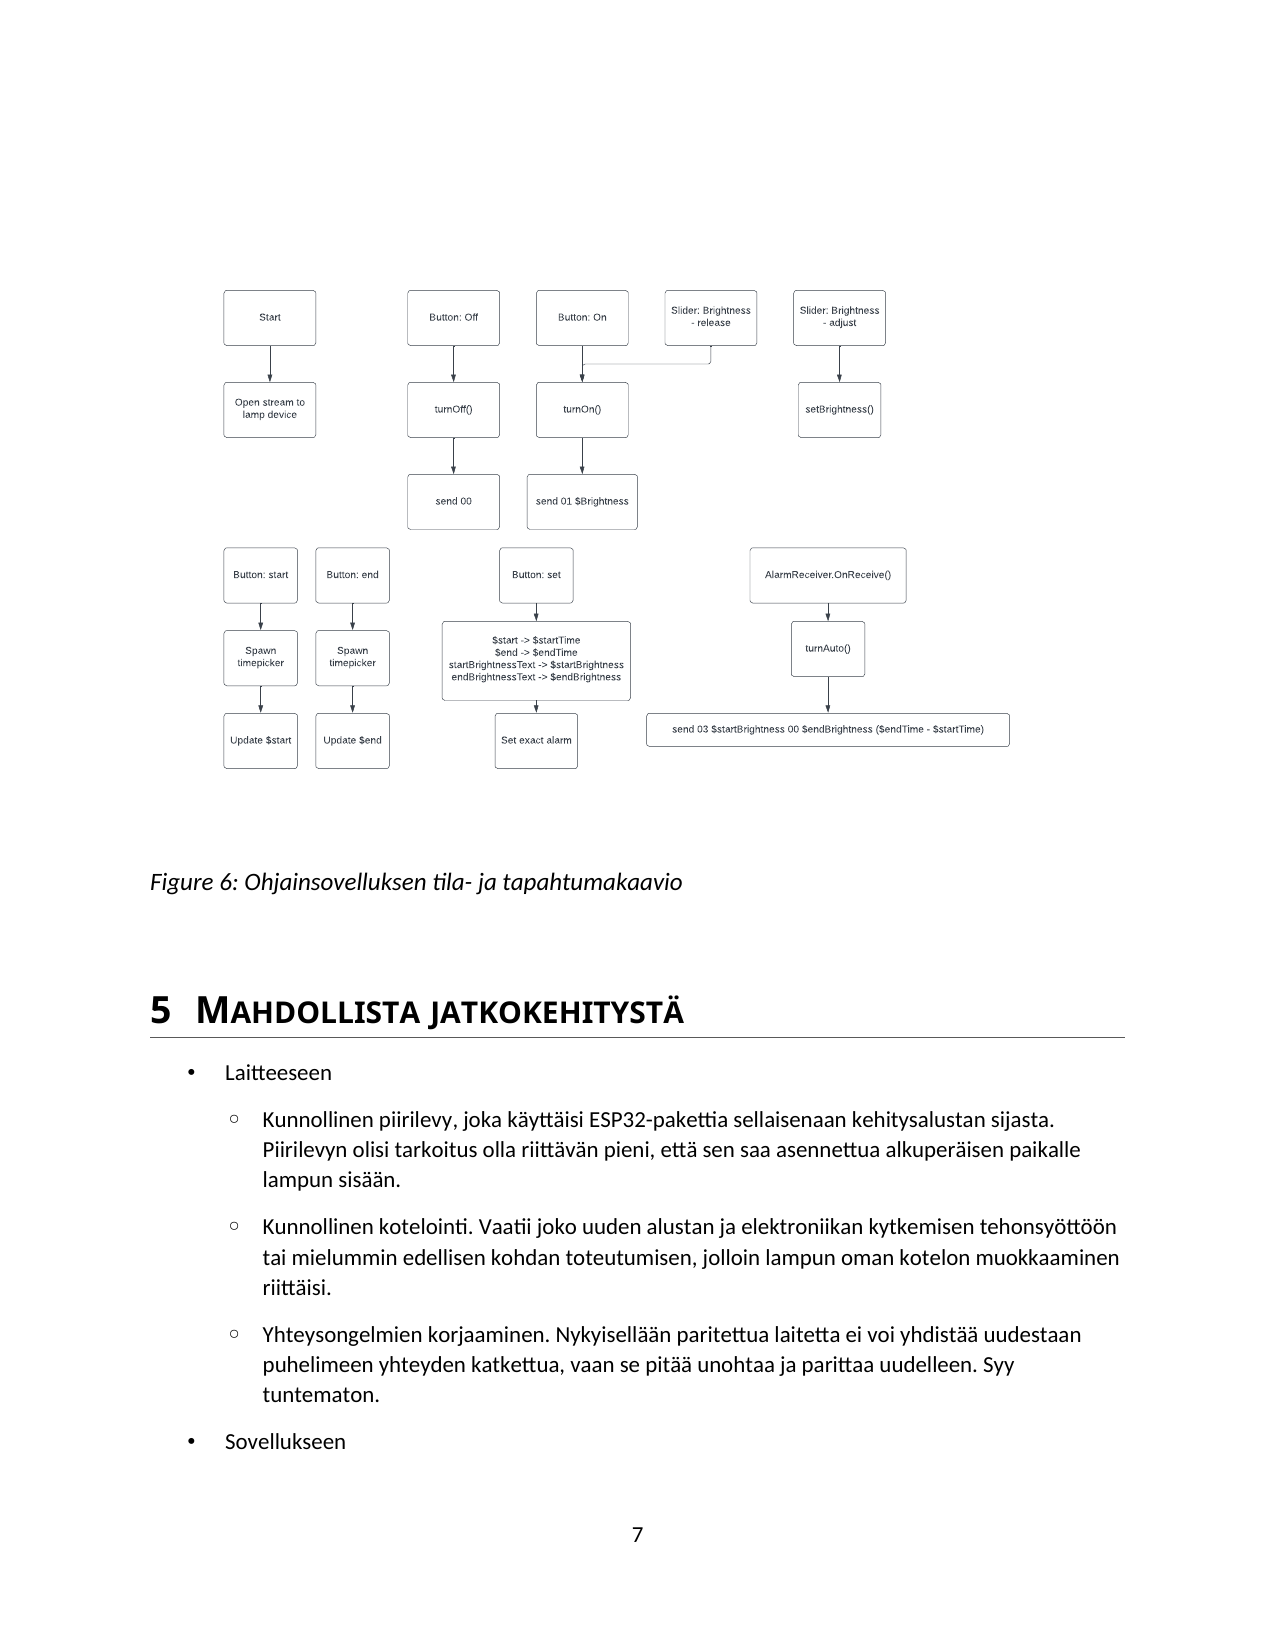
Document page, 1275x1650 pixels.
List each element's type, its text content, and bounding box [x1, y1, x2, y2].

list Kunnollinen piirilevy, joka käyttäisi ESP32-pakettia sellaisenaan kehitysalustan sijasta. Piirilevyn olisi tarkoitus olla riittävän pieni, että sen saa asennettua alkuperäisen paikalle lampun sisään. [225, 1105, 1125, 1194]
list Laitteeseen [187, 1058, 1125, 1086]
list Sovellukseen [187, 1427, 1125, 1455]
subtitle Mahdollista jatkokehitystä [150, 983, 1125, 1037]
list Yhteysongelmien korjaaminen. Nykyisellään paritettua laitetta ei voi yhdistää uudestaan puhelimeen yhteyden katkettua, vaan se pitää unohtaa ja parittaa uudelleen. Syy tuntematon. [225, 1320, 1125, 1408]
text Figure 6: Ohjainsovelluksen tila- ja tapahtumakaavio [150, 851, 1125, 897]
list Kunnollinen kotelointi. Vaatii joko uuden alustan ja elektroniikan kytkemisen tehonsyöttöön tai mielummin edellisen kohdan toteutumisen, jolloin lampun oman kotelon muokkaaminen riittäisi. [225, 1212, 1125, 1301]
